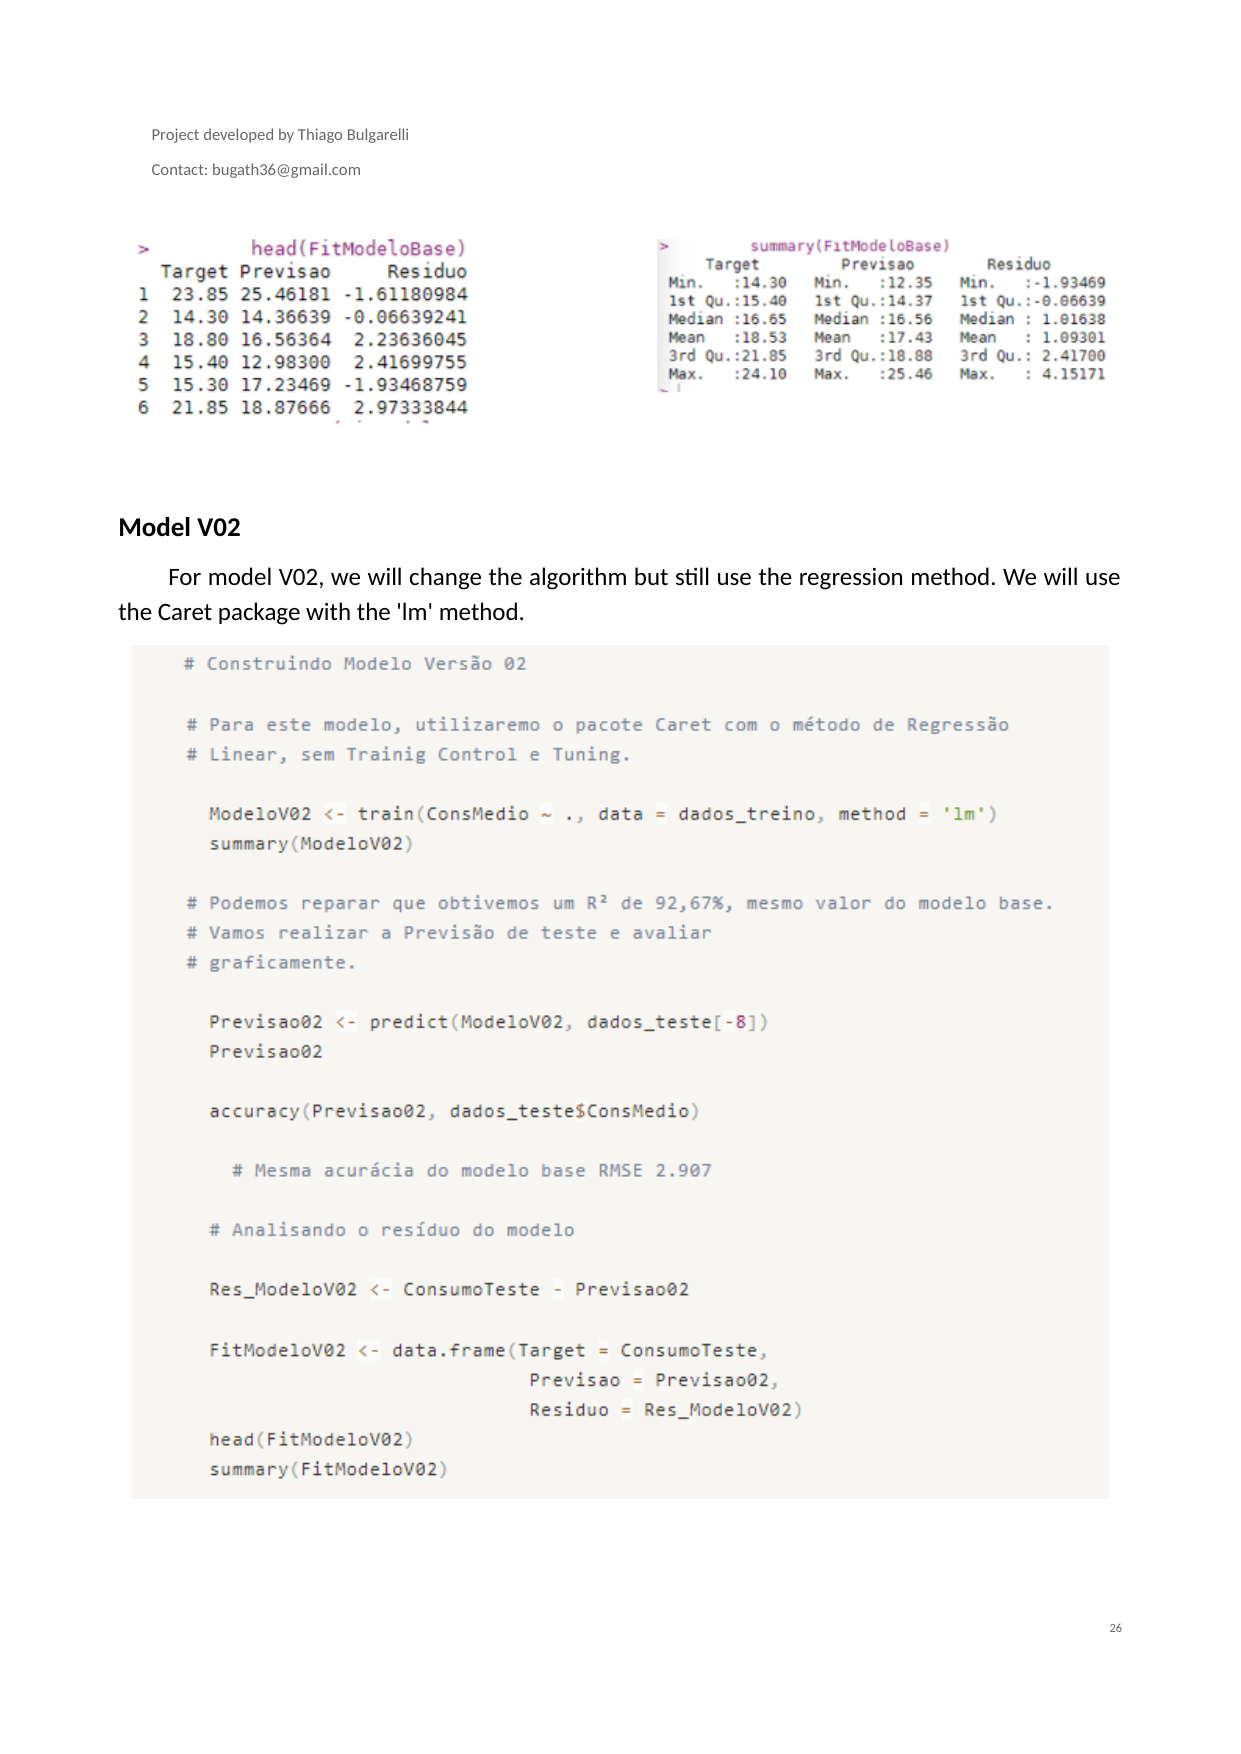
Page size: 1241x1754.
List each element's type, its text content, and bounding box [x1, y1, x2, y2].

picture [131, 645, 1110, 1499]
subtitle Model V02 [118, 510, 1122, 543]
text For model V02, we will change the algorithm but still use the regression method. We will use the Caret package with the 'lm' method. [118, 561, 1122, 626]
picture [118, 214, 1115, 442]
